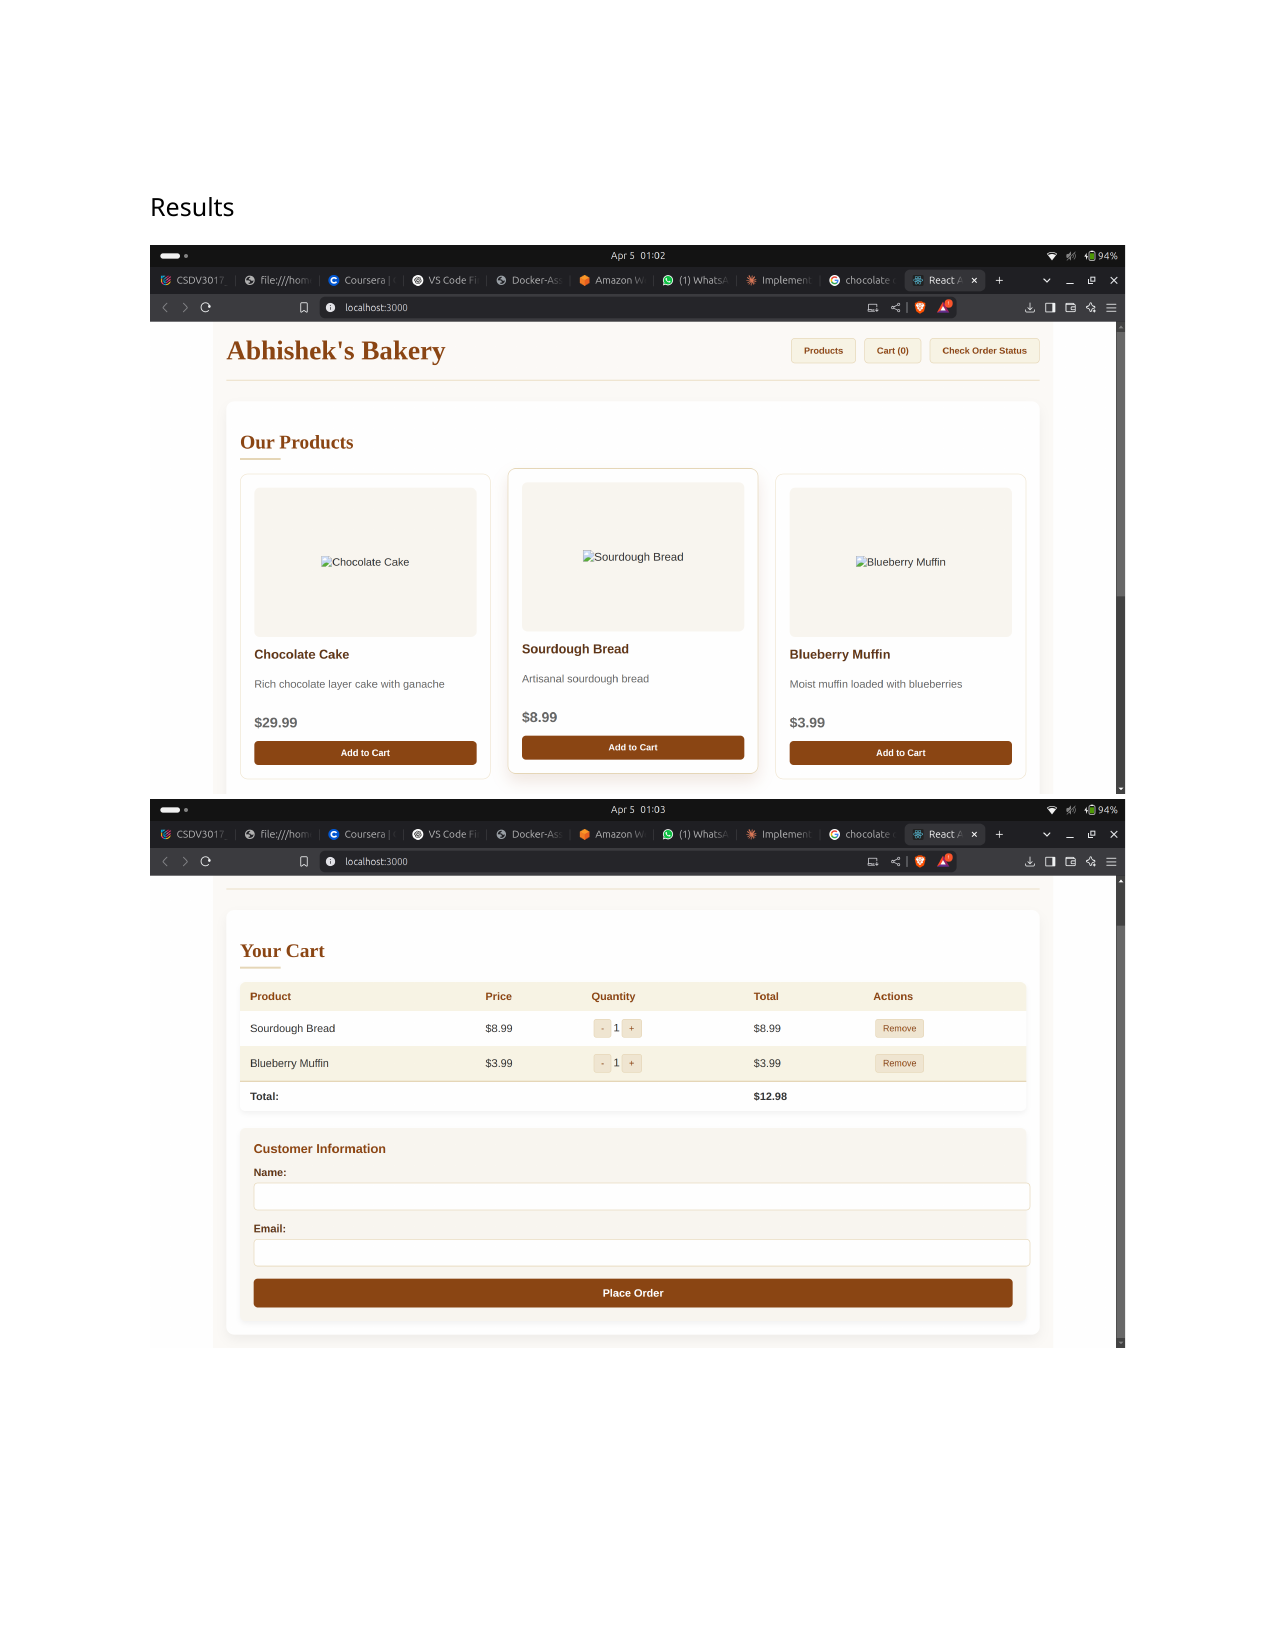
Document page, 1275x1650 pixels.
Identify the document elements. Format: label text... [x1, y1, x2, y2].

picture [150, 799, 1125, 1348]
picture [150, 245, 1125, 794]
text Results [150, 150, 1125, 223]
